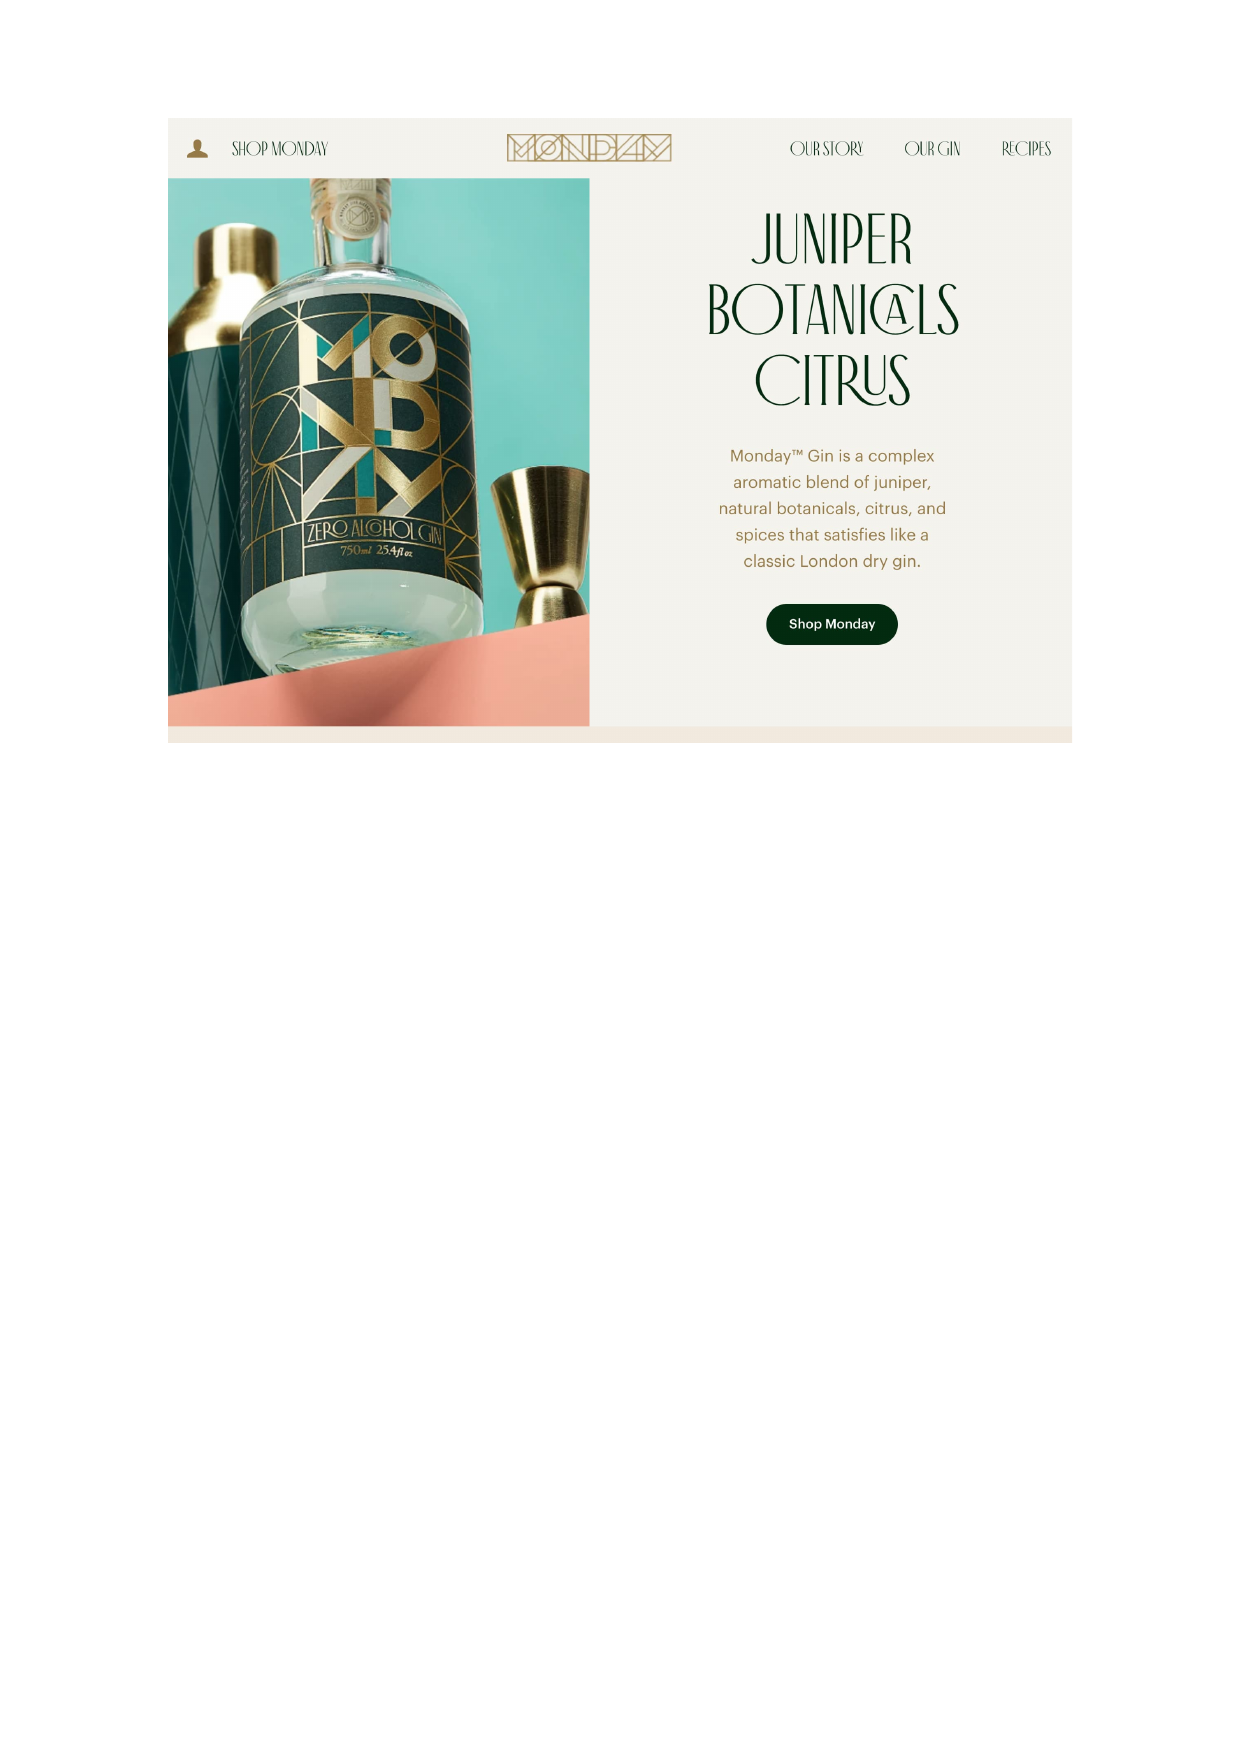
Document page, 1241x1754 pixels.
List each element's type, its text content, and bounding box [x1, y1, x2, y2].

text O desenho de uma tipografia feito por um designer de tipos define uma família tipográfica. As famílias tipográficas são as mais variadas possíveis e geralmente possuem influências históricas. [118, 1111, 1122, 1225]
text https://drinkmonday.co/ [118, 771, 1122, 809]
text Quando um designer cria uma família tipográfica que possui diferentes classificações, temos uma super família. [118, 1225, 1122, 1300]
picture [168, 118, 1073, 743]
text 2. Famílias [118, 1036, 1122, 1073]
text Utilizada em sites promocionais, landing page, marcas, etc, e situações muito específicas, dando ênfase ao conteúdo transmitido. [118, 884, 1122, 960]
text OBS. [118, 847, 1122, 884]
